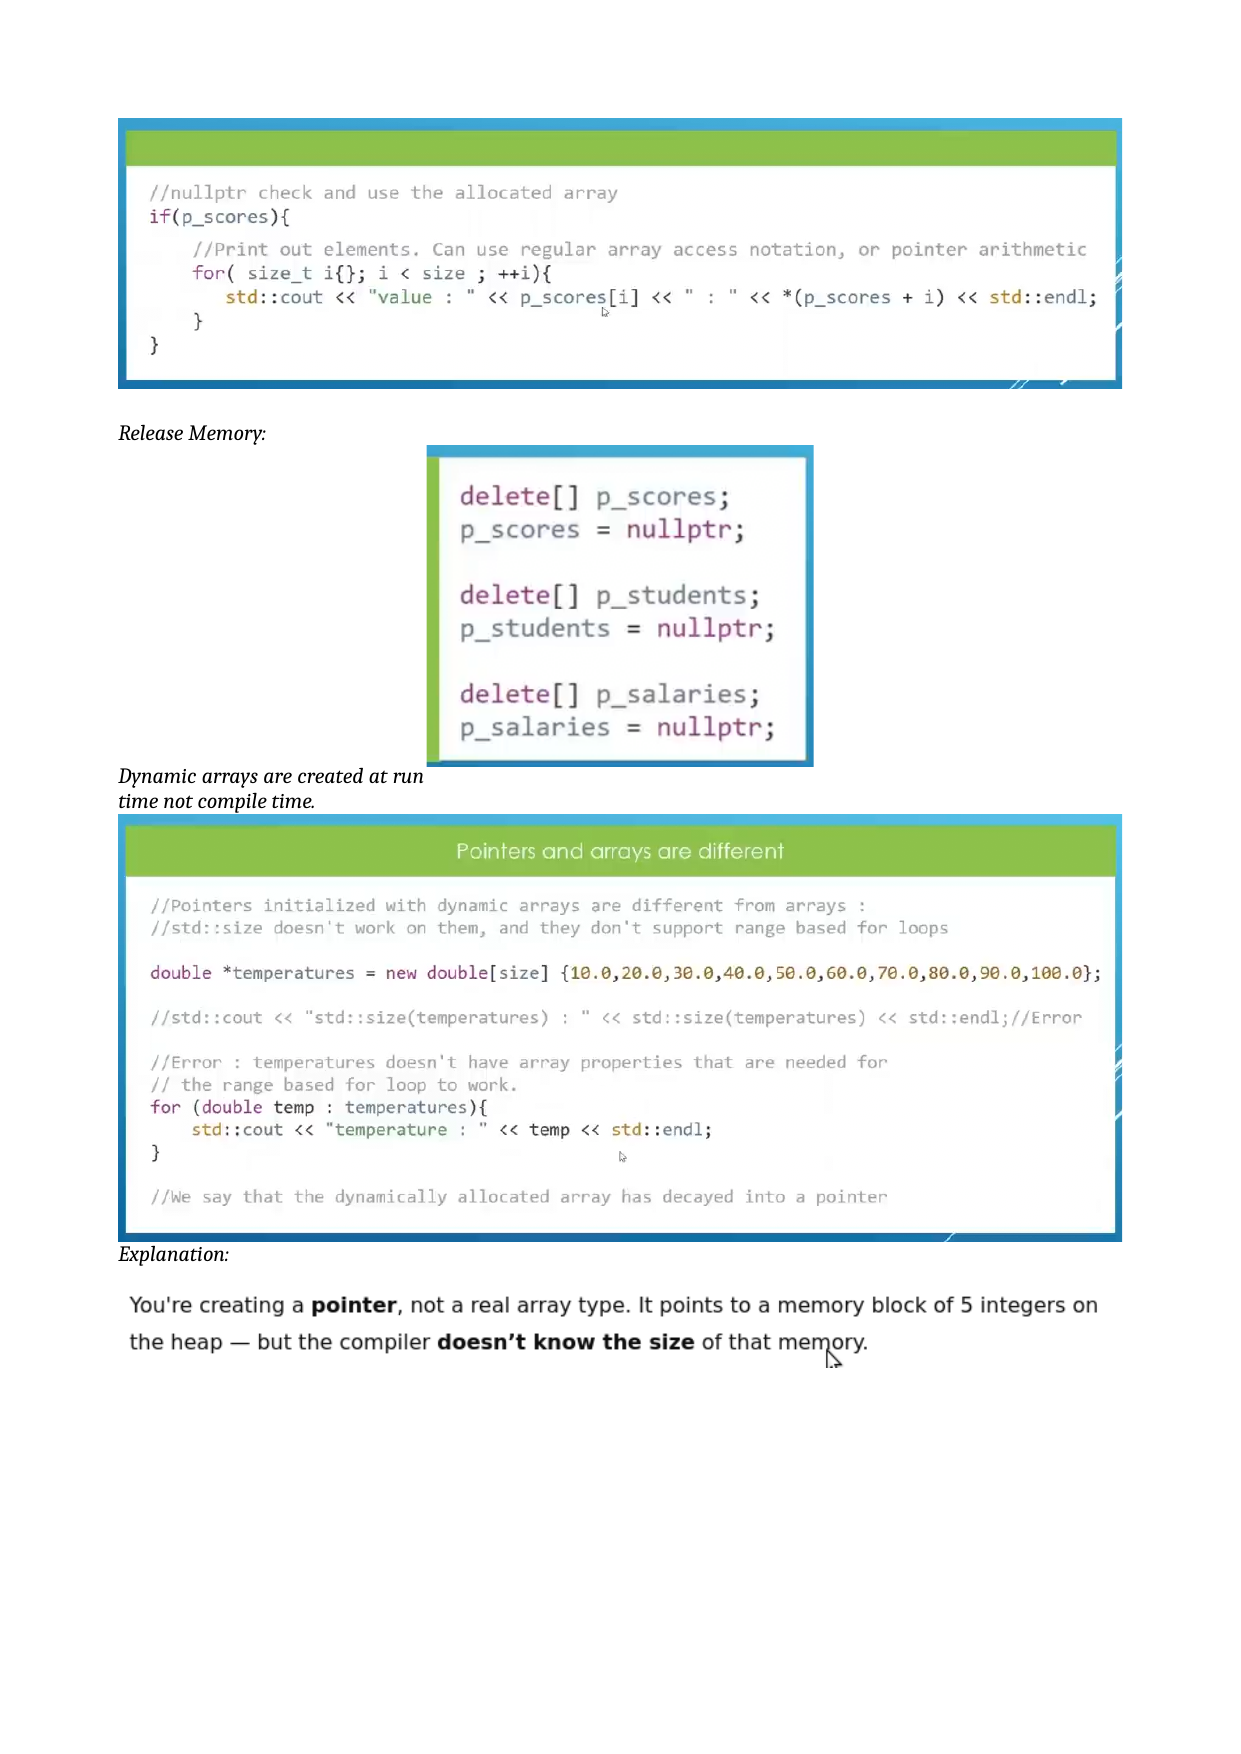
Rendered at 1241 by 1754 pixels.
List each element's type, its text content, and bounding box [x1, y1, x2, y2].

text Release Memory: [118, 420, 1122, 446]
text Explanation: [118, 1242, 1122, 1267]
picture [426, 445, 814, 767]
text Dynamic arrays are created at run time not compile time. [118, 764, 1122, 814]
picture [118, 1281, 1123, 1368]
picture [118, 814, 1123, 1242]
picture [118, 118, 1123, 389]
